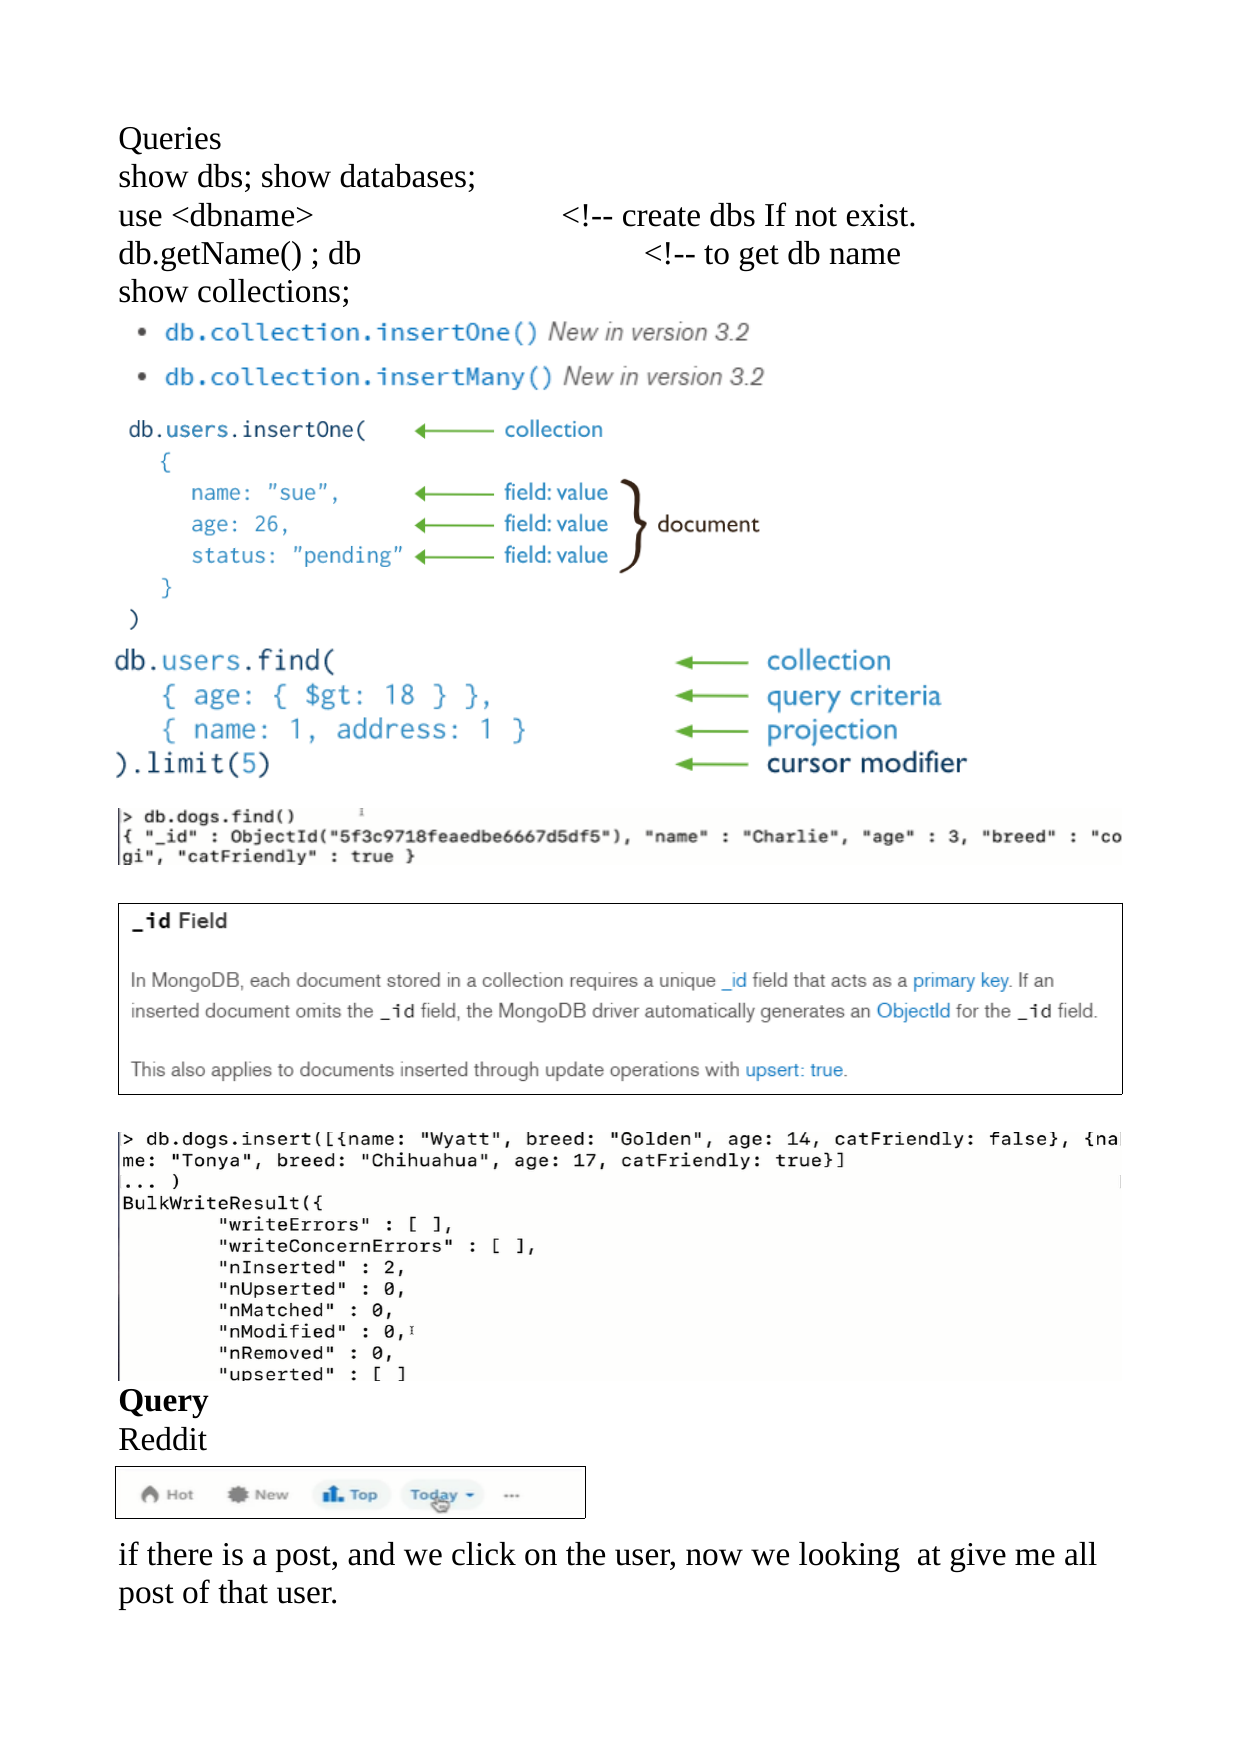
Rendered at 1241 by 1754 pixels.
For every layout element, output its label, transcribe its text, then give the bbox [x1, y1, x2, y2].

text Query [118, 1381, 1122, 1419]
text show dbs; show databases; [118, 156, 1122, 195]
picture [117, 1469, 582, 1515]
picture [101, 639, 974, 785]
text use <dbname> <!-- create dbs If not exist. [118, 195, 1122, 233]
picture [118, 309, 810, 406]
picture [118, 417, 797, 633]
text show collections; [118, 271, 1122, 310]
picture [121, 905, 1119, 1091]
text Queries [118, 118, 1122, 156]
text db.getName() ; db <!-- to get db name [118, 233, 1122, 271]
text Reddit [118, 1419, 1122, 1457]
text if there is a post, and we click on the user, now we looking at give me all post of that user. [118, 1534, 1122, 1610]
picture [118, 1132, 1123, 1381]
picture [118, 808, 1123, 865]
